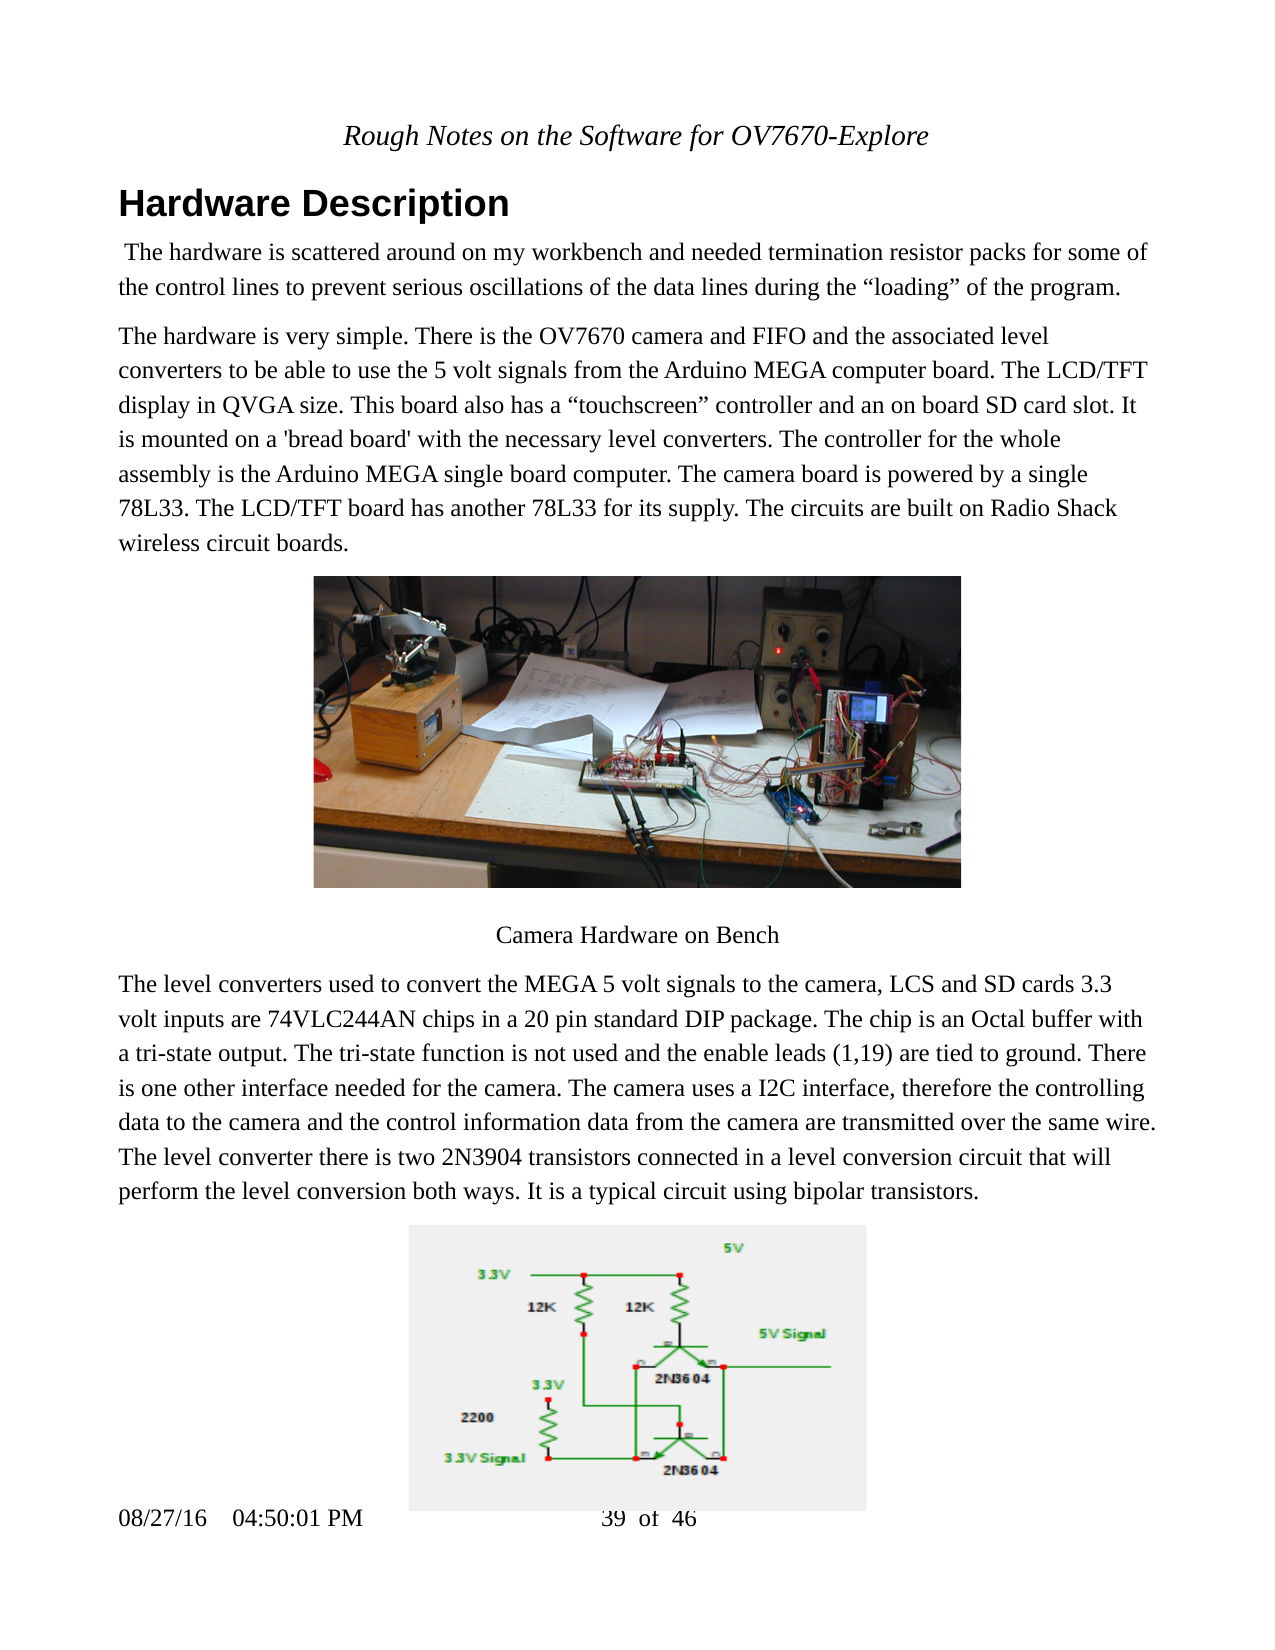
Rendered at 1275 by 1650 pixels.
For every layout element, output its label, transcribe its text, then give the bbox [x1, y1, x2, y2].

text The hardware is scattered around on my workbench and needed termination resistor packs for some of the control lines to prevent serious oscillations of the data lines during the “loading” of the program. [118, 237, 1157, 301]
picture [313, 576, 962, 888]
subtitle Hardware Description [118, 181, 1157, 225]
text The level converters used to convert the MEGA 5 volt signals to the camera, LCS and SD cards 3.3 volt inputs are 74VLC244AN chips in a 20 pin standard DIP package. The chip is an Octal buffer with a tri-state output. The tri-state function is not used and the enable leads (1,19) are tied to ground. There is one other interface needed for the camera. The camera uses a I2C interface, therefore the controlling data to the camera and the control information data from the camera are transmitted over the same wire. The level converter there is two 2N3904 transistors connected in a level conversion circuit that will perform the level conversion both ways. It is a typical circuit using bipolar transistors. [118, 969, 1157, 1205]
picture [408, 1225, 867, 1511]
text The hardware is very simple. There is the OV7670 camera and FIFO and the associated level converters to be able to use the 5 volt signals from the Arduino MEGA computer board. The LCD/TFT display in QVGA size. This board also has a “touchscreen” controller and an on board SD card slot. It is mounted on a 'bread board' with the necessary level converters. The controller for the whole assembly is the Arduino MEGA single board computer. The camera board is powered by a single 78L33. The LCD/TFT board has another 78L33 for its supply. The circuits are built on Radio Shack wireless circuit boards. [118, 321, 1157, 556]
text Camera Hardware on Bench [118, 920, 1157, 949]
